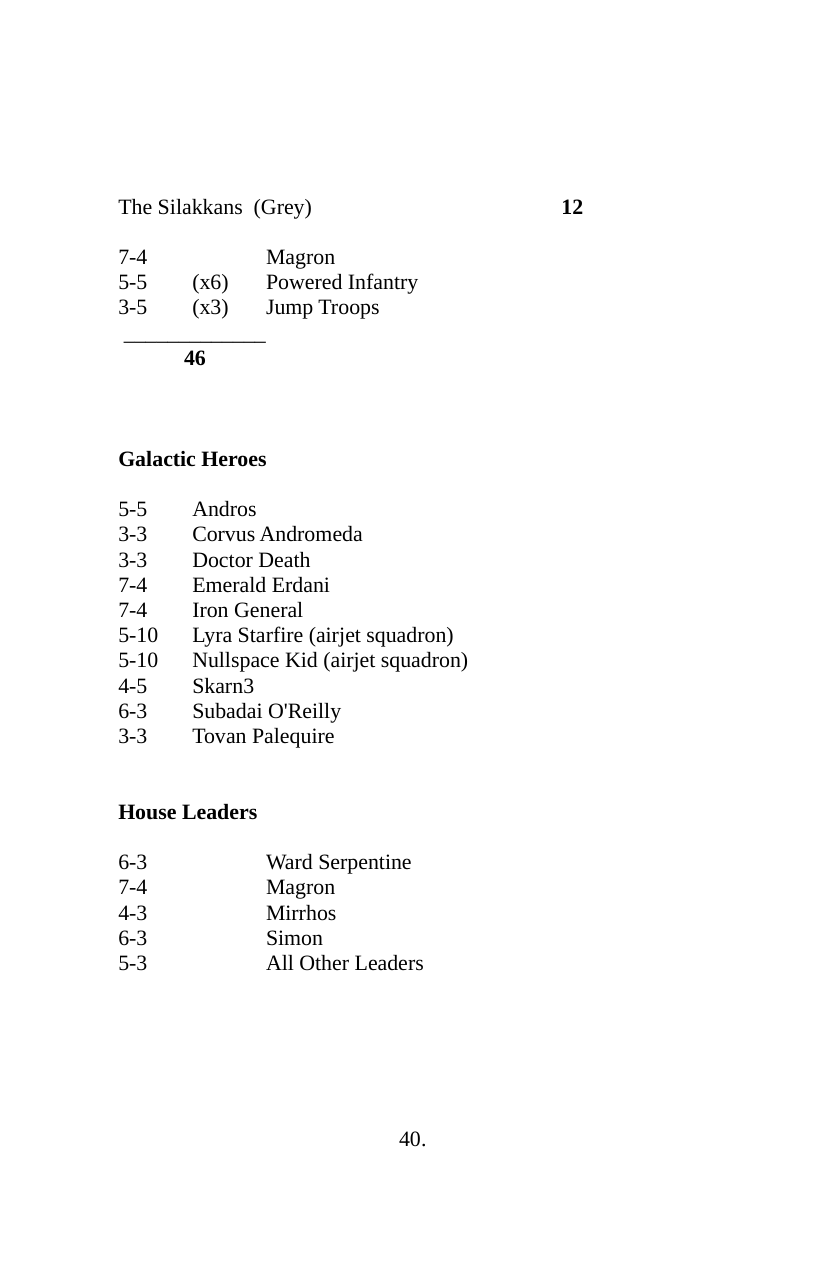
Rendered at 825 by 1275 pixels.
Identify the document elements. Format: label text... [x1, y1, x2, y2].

text Galactic Heroes [118, 446, 707, 471]
text 5-5 Andros [118, 496, 707, 521]
text 5-10 Lyra Starfire (airjet squadron) [118, 622, 707, 647]
text 40. [118, 1126, 707, 1152]
text 4-3 Mirrhos [118, 899, 707, 925]
text 7-4 Iron General [118, 597, 707, 622]
text 6-3 Simon [118, 925, 707, 950]
text 4-5 Skarn3 [118, 673, 707, 698]
text 7-4 Magron [118, 244, 707, 269]
text 6-3 Subadai O'Reilly [118, 698, 707, 723]
text House Leaders [118, 799, 707, 824]
text 5-3 All Other Leaders [118, 950, 707, 975]
text 5-10 Nullspace Kid (airjet squadron) [118, 647, 707, 673]
text 7-4 Magron [118, 874, 707, 899]
text 7-4 Emerald Erdani [118, 572, 707, 597]
text The Silakkans (Grey) 12 [118, 194, 707, 219]
text 46 [118, 345, 707, 370]
text 5-5 (x6) Powered Infantry [118, 269, 707, 294]
text 3-3 Doctor Death [118, 547, 707, 572]
text 3-5 (x3) Jump Troops [118, 294, 707, 320]
text 6-3 Ward Serpentine [118, 849, 707, 874]
text _____________ [118, 320, 707, 345]
text 3-3 Tovan Palequire [118, 723, 707, 748]
text 3-3 Corvus Andromeda [118, 521, 707, 547]
